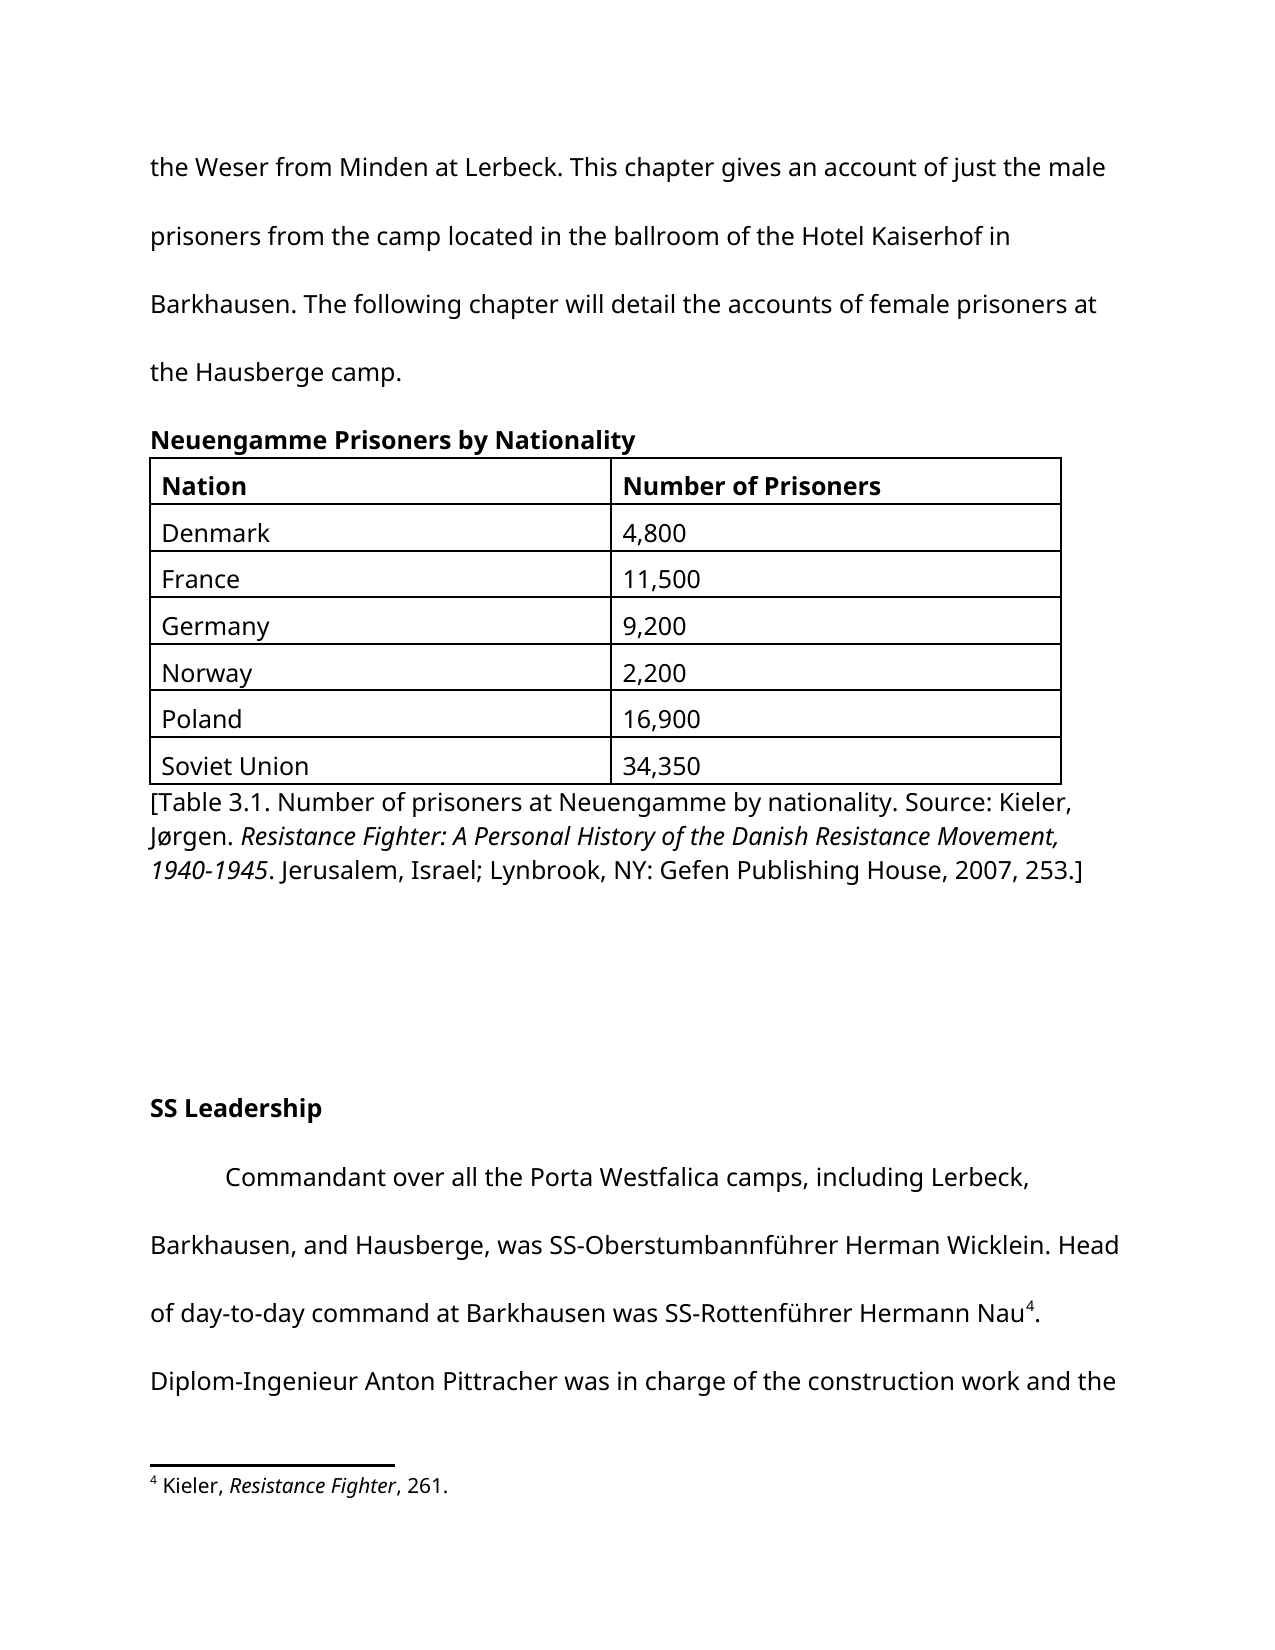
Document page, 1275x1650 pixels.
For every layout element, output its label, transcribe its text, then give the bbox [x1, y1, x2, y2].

table_cell France [151, 552, 610, 596]
table_cell 11,500 [612, 552, 1060, 596]
table_cell Denmark [151, 505, 610, 550]
table_cell 2,200 [612, 645, 1060, 689]
text [Table 3.1. Number of prisoners at Neuengamme by nationality. Source: Kieler, Jørgen. Resistance Fighter: A Personal History of the Danish Resistance Movement, 1940-1945. Jerusalem, Israel; Lynbrook, NY: Gefen Publishing House, 2007, 253.] [150, 784, 1125, 887]
table_header Number of Prisoners [612, 459, 1060, 503]
table_cell Norway [151, 645, 610, 689]
text Commandant over all the Porta Westfalica camps, including Lerbeck, Barkhausen, and Hausberge, was SS-Oberstumbannführer Herman Wicklein. Head of day-to-day command at Barkhausen was SS-Rottenführer Hermann Nau. Diplom-Ingenieur Anton Pittracher was in charge of the construction work and the [150, 1159, 1125, 1398]
text the Weser from Minden at Lerbeck. This chapter gives an account of just the male prisoners from the camp located in the ballroom of the Hotel Kaiserhof in Barkhausen. The following chapter will detail the accounts of female prisoners at the Hausberge camp. [150, 150, 1125, 388]
table_cell 4,800 [612, 505, 1060, 550]
table_cell Germany [151, 598, 610, 643]
text Kieler, Resistance Fighter, 261. [150, 1472, 1125, 1500]
text Neuengamme Prisoners by Nationality [150, 422, 1125, 457]
table_cell 9,200 [612, 598, 1060, 643]
table_header Nation [151, 459, 610, 503]
table_cell Poland [151, 691, 610, 736]
text SS Leadership [150, 1091, 1125, 1125]
table_cell Soviet Union [151, 738, 610, 782]
table_cell 34,350 [612, 738, 1060, 782]
table_cell 16,900 [612, 691, 1060, 736]
